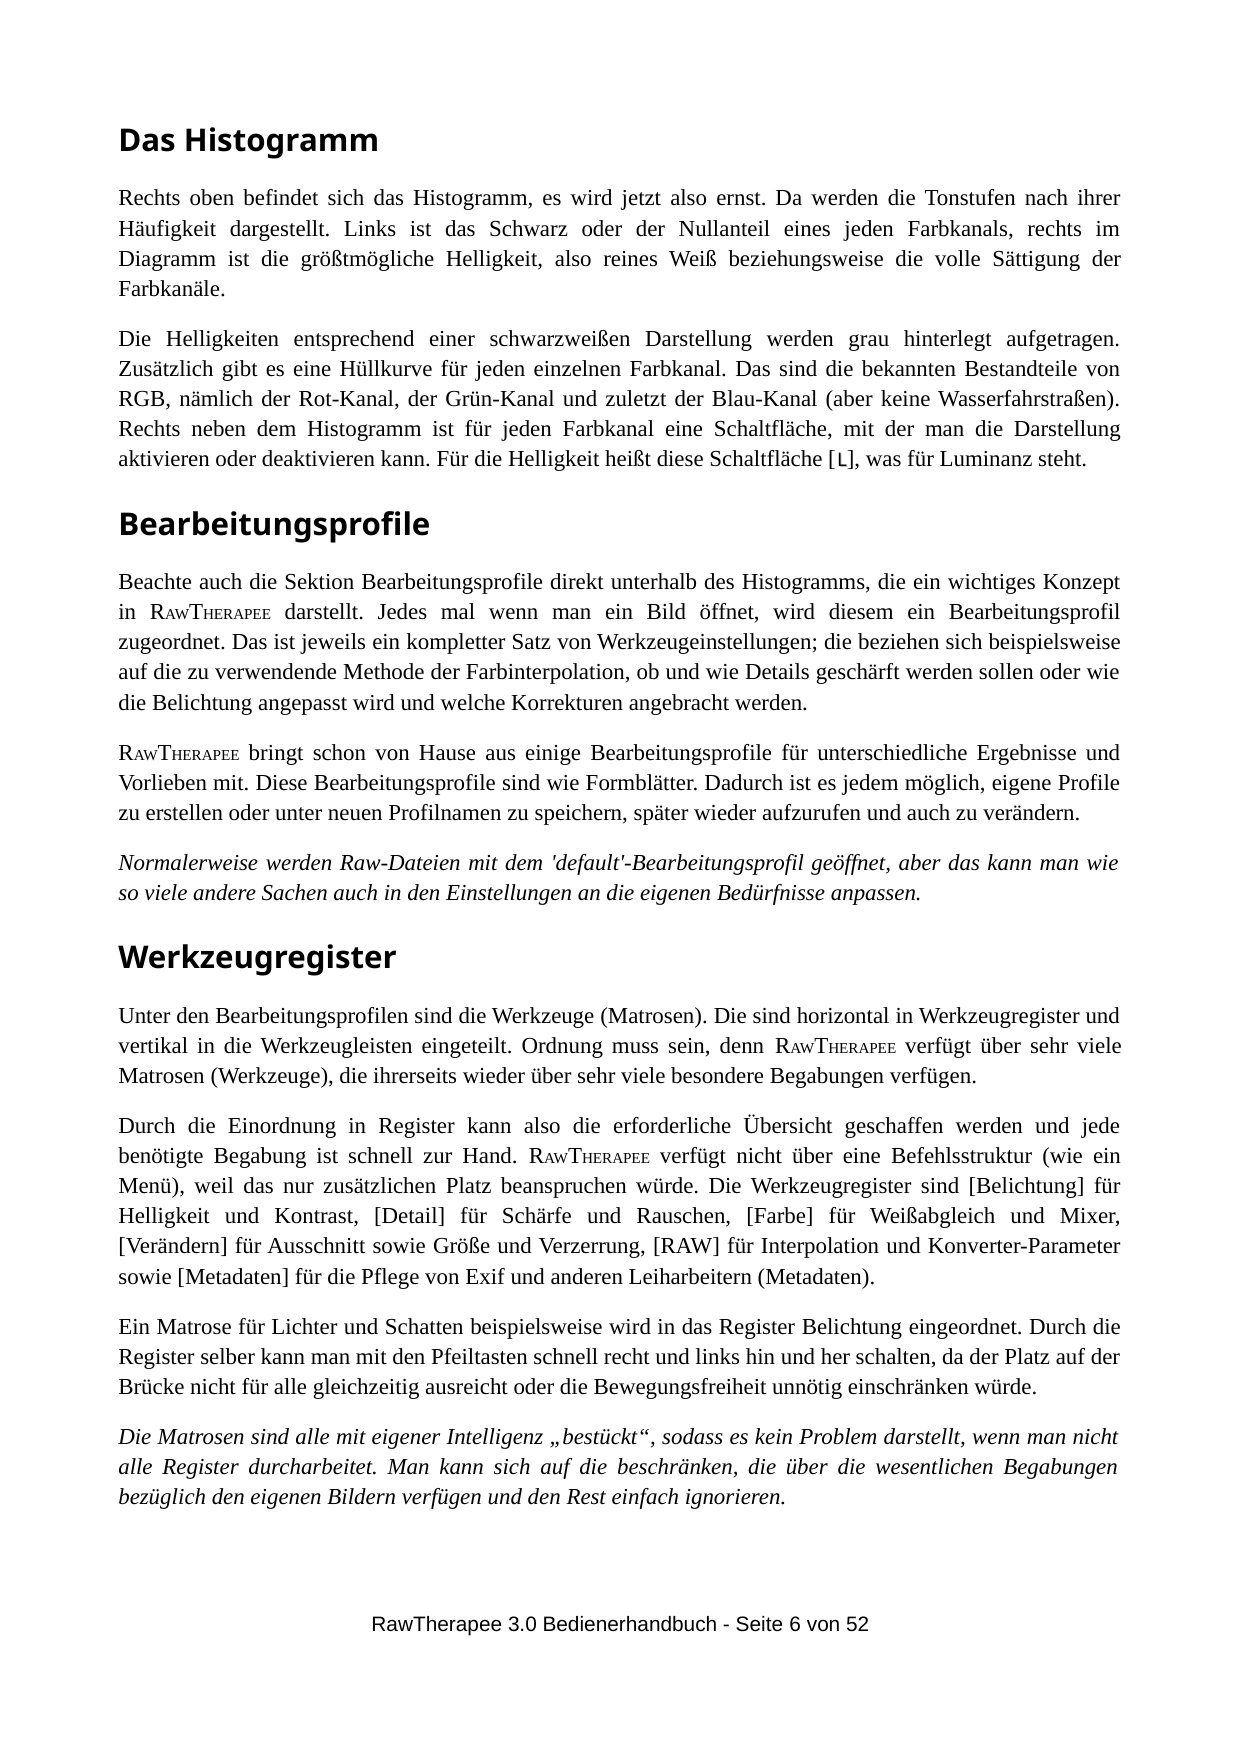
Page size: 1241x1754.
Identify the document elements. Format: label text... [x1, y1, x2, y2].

text Die Helligkeiten entsprechend einer schwarzweißen Darstellung werden grau hinterlegt aufgetragen. Zusätzlich gibt es eine Hüllkurve für jeden einzelnen Farbkanal. Das sind die bekannten Bestandteile von RGB, nämlich der Rot-Kanal, der Grün-Kanal und zuletzt der Blau-Kanal (aber keine Wasserfahrstraßen). Rechts neben dem Histogramm ist für jeden Farbkanal eine Schaltfläche, mit der man die Darstellung aktivieren oder deaktivieren kann. Für die Helligkeit heißt diese Schaltfläche [L], was für Luminanz steht. [118, 321, 1122, 472]
text Unter den Bearbeitungsprofilen sind die Werkzeuge (Matrosen). Die sind horizontal in Werkzeugregister und vertikal in die Werkzeugleisten eingeteilt. Ordnung muss sein, denn RawTherapee verfügt über sehr viele Matrosen (Werkzeuge), die ihrerseits wieder über sehr viele besondere Begabungen verfügen. [118, 998, 1122, 1088]
subtitle Das Histogramm [118, 118, 1122, 161]
text Ein Matrose für Lichter und Schatten beispielsweise wird in das Register Belichtung eingeordnet. Durch die Register selber kann man mit den Pfeiltasten schnell recht und links hin und her schalten, da der Platz auf der Brücke nicht für alle gleichzeitig ausreicht oder die Bewegungsfreiheit unnötig einschränken würde. [118, 1309, 1122, 1399]
text Beachte auch die Sektion Bearbeitungsprofile direkt unterhalb des Histogramms, die ein wichtiges Konzept in RawTherapee darstellt. Jedes mal wenn man ein Bild öffnet, wird diesem ein Bearbeitungsprofil zugeordnet. Das ist jeweils ein kompletter Satz von Werkzeugeinstellungen; die beziehen sich beispielsweise auf die zu verwendende Methode der Farbinterpolation, ob und wie Details geschärft werden sollen oder wie die Belichtung angepasst wird und welche Korrekturen angebracht werden. [118, 564, 1122, 715]
text Rechts oben befindet sich das Histogramm, es wird jetzt also ernst. Da werden die Tonstufen nach ihrer Häufigkeit dargestellt. Links ist das Schwarz oder der Nullanteil eines jeden Farbkanals, rechts im Diagramm ist die größtmögliche Helligkeit, also reines Weiß beziehungsweise die volle Sättigung der Farbkanäle. [118, 181, 1122, 301]
text Durch die Einordnung in Register kann also die erforderliche Übersicht geschaffen werden und jede benötigte Begabung ist schnell zur Hand. RawTherapee verfügt nicht über eine Befehlsstruktur (wie ein Menü), weil das nur zusätzlichen Platz beanspruchen würde. Die Werkzeugregister sind [Belichtung] für Helligkeit und Kontrast, [Detail] für Schärfe und Rauschen, [Farbe] für Weißabgleich und Mixer, [Verändern] für Ausschnitt sowie Größe und Verzerrung, [RAW] für Interpolation und Konverter-Parameter sowie [Metadaten] für die Pflege von Exif und anderen Leiharbeitern (Metadaten). [118, 1108, 1122, 1289]
subtitle Bearbeitungsprofile [118, 502, 1122, 544]
text Normalerweise werden Raw-Dateien mit dem 'default'-Bearbeitungsprofil geöffnet, aber das kann man wie so viele andere Sachen auch in den Einstellungen an die eigenen Bedürfnisse anpassen. [118, 845, 1122, 905]
text Die Matrosen sind alle mit eigener Intelligenz „bestückt“, sodass es kein Problem darstellt, wenn man nicht alle Register durcharbeitet. Man kann sich auf die beschränken, die über die wesentlichen Begabungen bezüglich den eigenen Bildern verfügen und den Rest einfach ignorieren. [118, 1419, 1122, 1510]
text RawTherapee bringt schon von Hause aus einige Bearbeitungsprofile für unterschiedliche Ergebnisse und Vorlieben mit. Diese Bearbeitungsprofile sind wie Formblätter. Dadurch ist es jedem möglich, eigene Profile zu erstellen oder unter neuen Profilnamen zu speichern, später wieder aufzurufen und auch zu verändern. [118, 735, 1122, 825]
subtitle Werkzeugregister [118, 936, 1122, 978]
